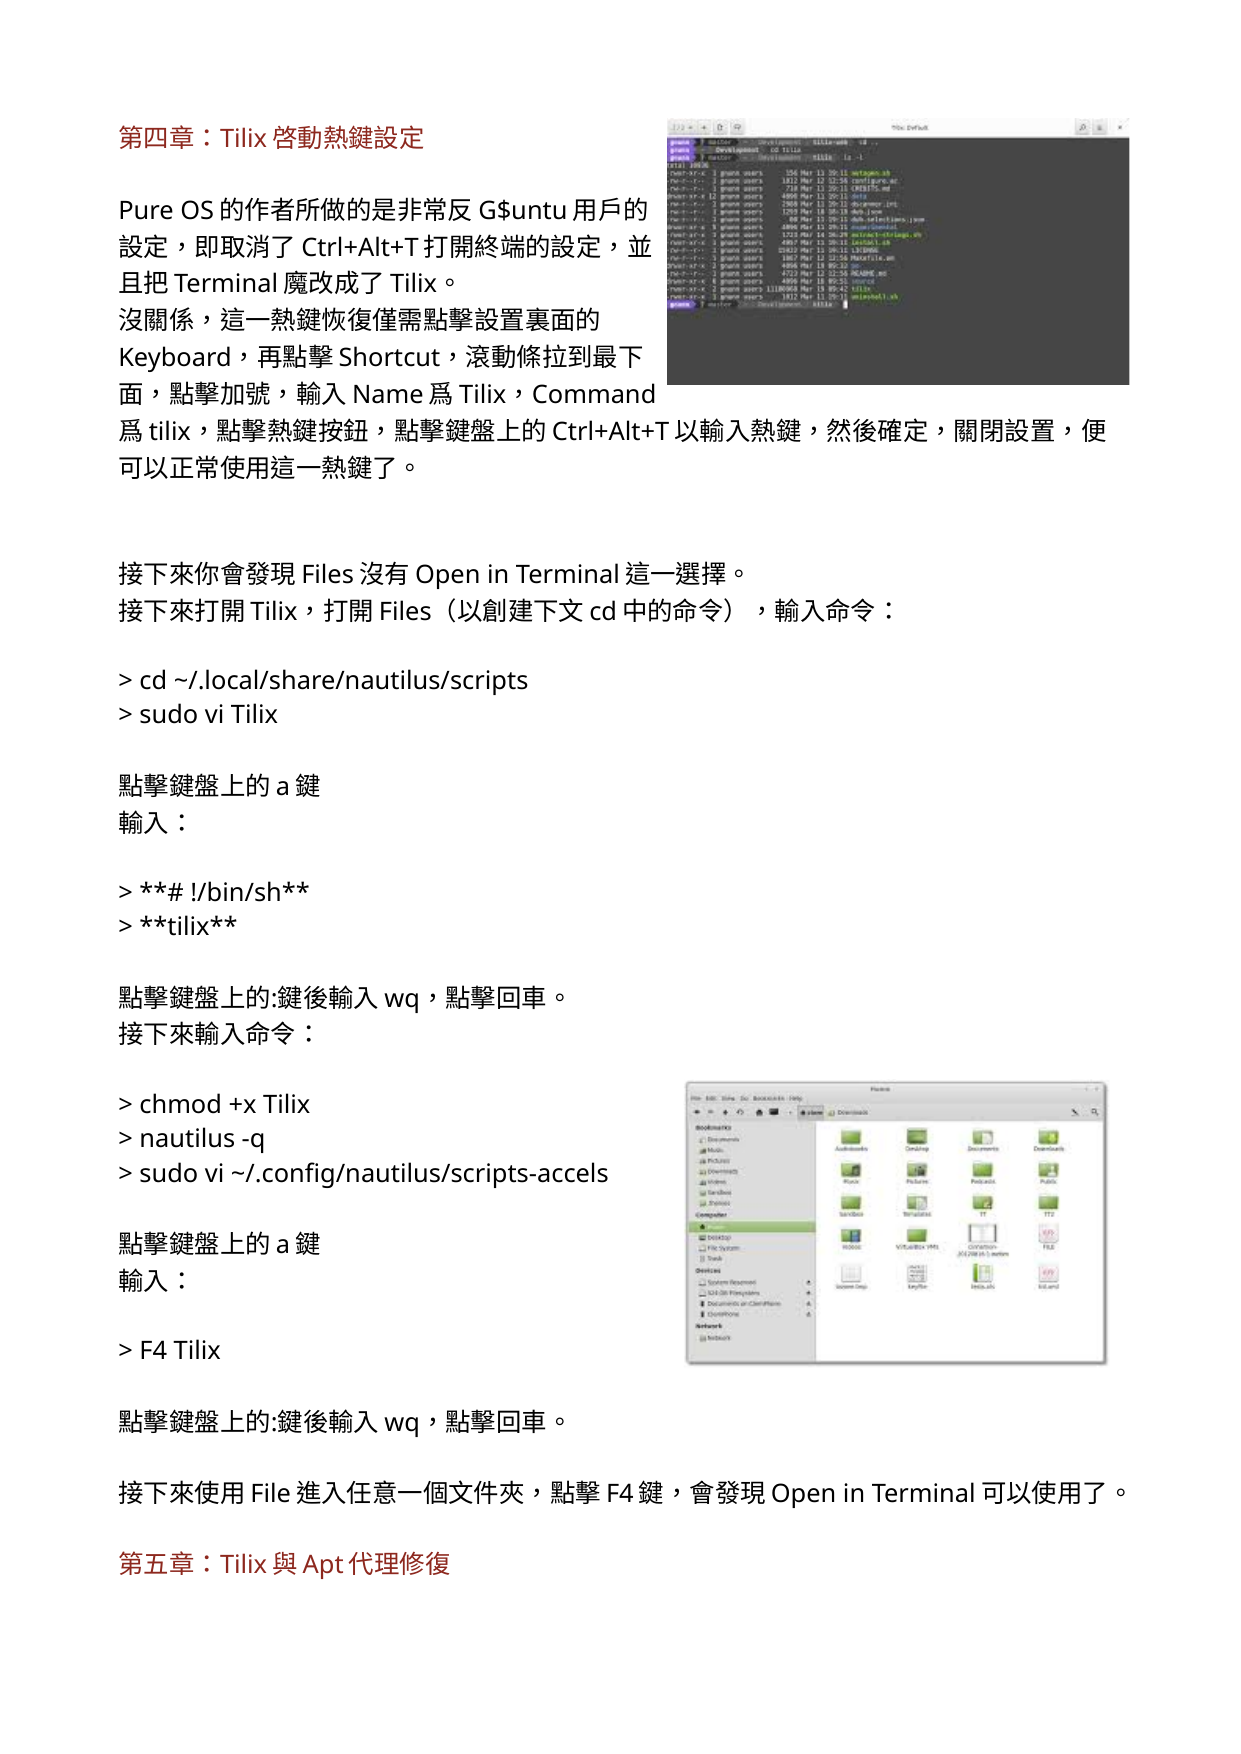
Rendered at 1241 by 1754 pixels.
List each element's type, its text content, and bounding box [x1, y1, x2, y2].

text [1110, 1332, 1122, 1367]
text > sudo vi Tilix [118, 696, 1122, 731]
text > sudo vi ~/.config/nautilus/scripts-accels [118, 1155, 683, 1189]
text 點擊鍵盤上的a鍵 [118, 766, 1122, 802]
text 點擊鍵盤上的:鍵後輸入wq，點擊回車。 [118, 1402, 1122, 1438]
text 點擊鍵盤上的:鍵後輸入wq，點擊回車。 [118, 978, 1122, 1014]
text 點擊鍵盤上的a鍵 [118, 1224, 683, 1261]
text 第四章：Tilix啓動熱鍵設定 [118, 118, 667, 155]
text [1110, 1224, 1122, 1261]
text 沒關係，這一熱鍵恢復僅需點擊設置裏面的Keyboard，再點擊Shortcut，滾動條拉到最下面，點擊加號，輸入Name爲Tilix，Command爲tilix，點擊熱鍵按鈕，點擊鍵盤上的Ctrl+Alt+T以輸入熱鍵，然後確定，關閉設置，便可以正常使用這一熱鍵了。 [118, 300, 1122, 484]
text > **tilix** [118, 908, 1122, 943]
text > **# !/bin/sh** [118, 874, 1122, 908]
text 接下來打開Tilix，打開Files（以創建下文cd中的命令），輸入命令： [118, 590, 1122, 627]
text [1110, 1120, 1122, 1155]
text 接下來你會發現Files沒有Open in Terminal這一選擇。 [118, 553, 1122, 590]
text 接下來使用File進入任意一個文件夾，點擊F4鍵，會發現Open in Terminal可以使用了。 [118, 1473, 1122, 1510]
text [1110, 1086, 1122, 1120]
picture [667, 118, 1130, 385]
text Pure OS的作者所做的是非常反G$untu用戶的設定，即取消了Ctrl+Alt+T打開終端的設定，並且把Terminal魔改成了Tilix。 [118, 189, 667, 300]
text [1110, 1261, 1122, 1298]
text > chmod +x Tilix [118, 1086, 683, 1120]
text 輸入： [118, 1261, 683, 1298]
text > cd ~/.local/share/nautilus/scripts [118, 662, 1122, 696]
text > nautilus -q [118, 1120, 683, 1155]
text 輸入： [118, 802, 1122, 839]
text 第五章：Tilix與Apt代理修復 [118, 1544, 1122, 1581]
picture [683, 1079, 1110, 1369]
text 接下來輸入命令： [118, 1014, 1122, 1051]
text > F4 Tilix [118, 1332, 683, 1367]
